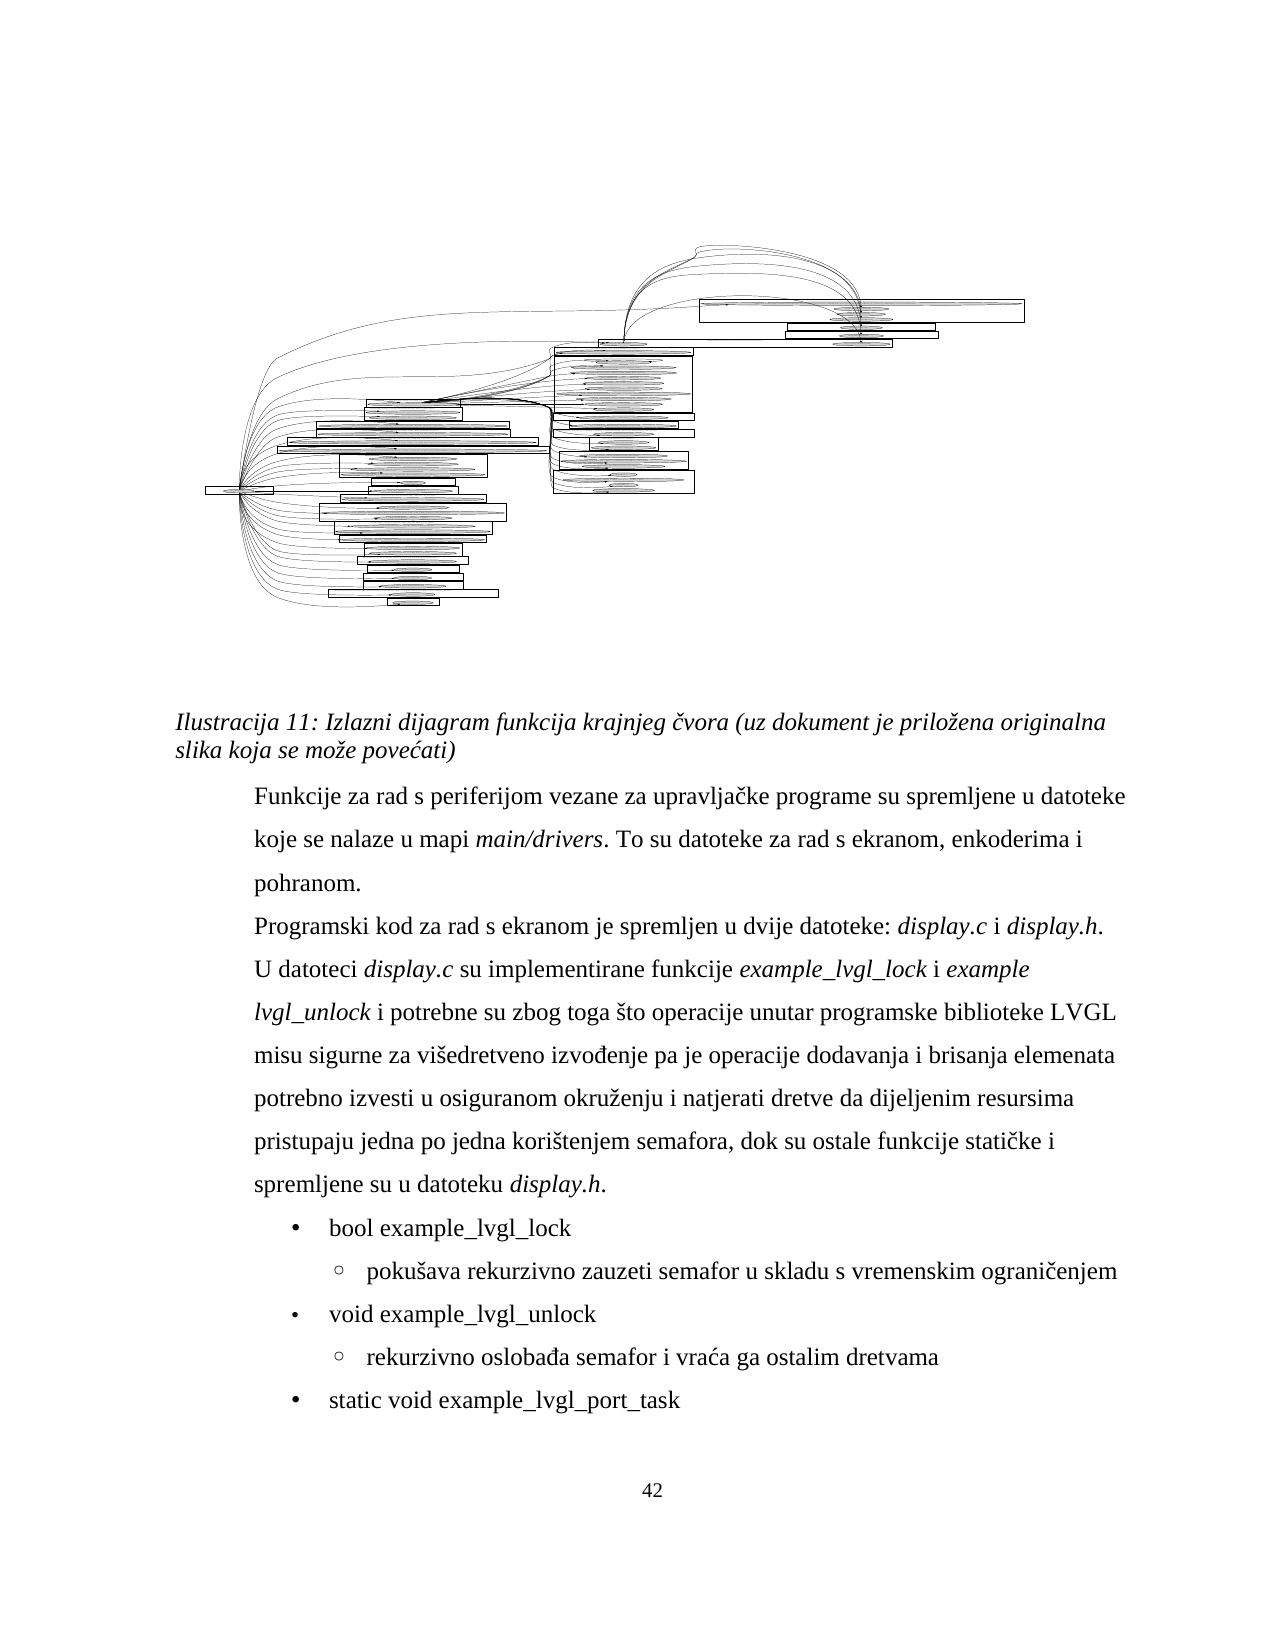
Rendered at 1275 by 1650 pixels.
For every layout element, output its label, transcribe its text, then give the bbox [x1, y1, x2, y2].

list bool example_lvgl_lock [291, 1213, 1127, 1241]
text Ilustracija 11: Izlazni dijagram funkcija krajnjeg čvora (uz dokument je priložena originalna slika koja se može povećati) [175, 242, 1121, 764]
list void example_lvgl_unlock [291, 1299, 1127, 1328]
text Programski kod za rad s ekranom je spremljen u dvije datoteke: display.c i display.h. [254, 911, 1127, 939]
text U datoteci display.c su implementirane funkcije example_lvgl_lock i example lvgl_unlock i potrebne su zbog toga što operacije unutar programske biblioteke LVGL misu sigurne za višedretveno izvođenje pa je operacije dodavanja i brisanja elemenata potrebno izvesti u osiguranom okruženju i natjerati dretve da dijeljenim resursima pristupaju jedna po jedna korištenjem semafora, dok su ostale funkcije statičke i spremljene su u datoteku display.h. [254, 954, 1127, 1198]
list static void example_lvgl_port_task [291, 1385, 1127, 1414]
list pokušava rekurzivno zauzeti semafor u skladu s vremenskim ograničenjem [329, 1256, 1127, 1284]
list rekurzivno oslobađa semafor i vraća ga ostalim dretvama [329, 1342, 1127, 1371]
text Funkcije za rad s periferijom vezane za upravljačke programe su spremljene u datoteke koje se nalaze u mapi main/drivers. To su datoteke za rad s ekranom, enkoderima i pohranom. [175, 223, 1127, 896]
